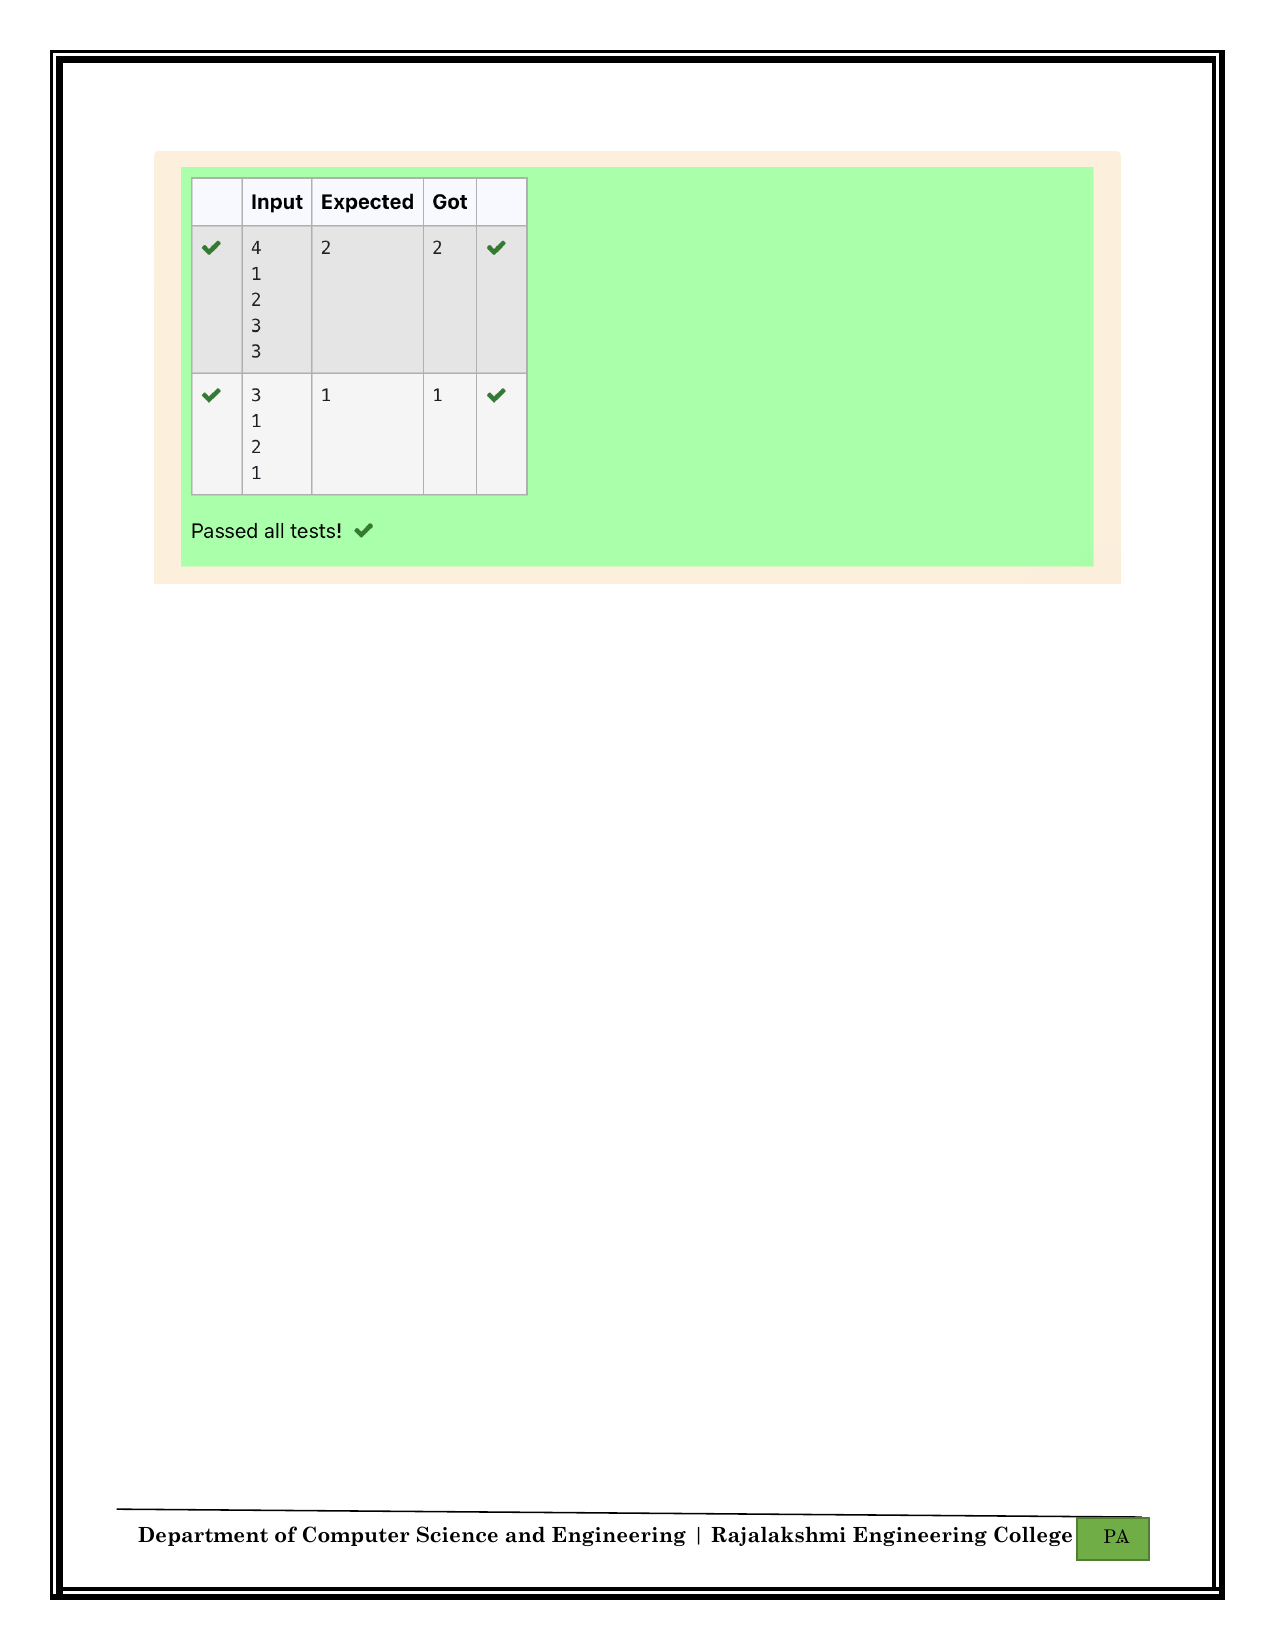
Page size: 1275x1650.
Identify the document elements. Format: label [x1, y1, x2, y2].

picture [150, 150, 1125, 584]
